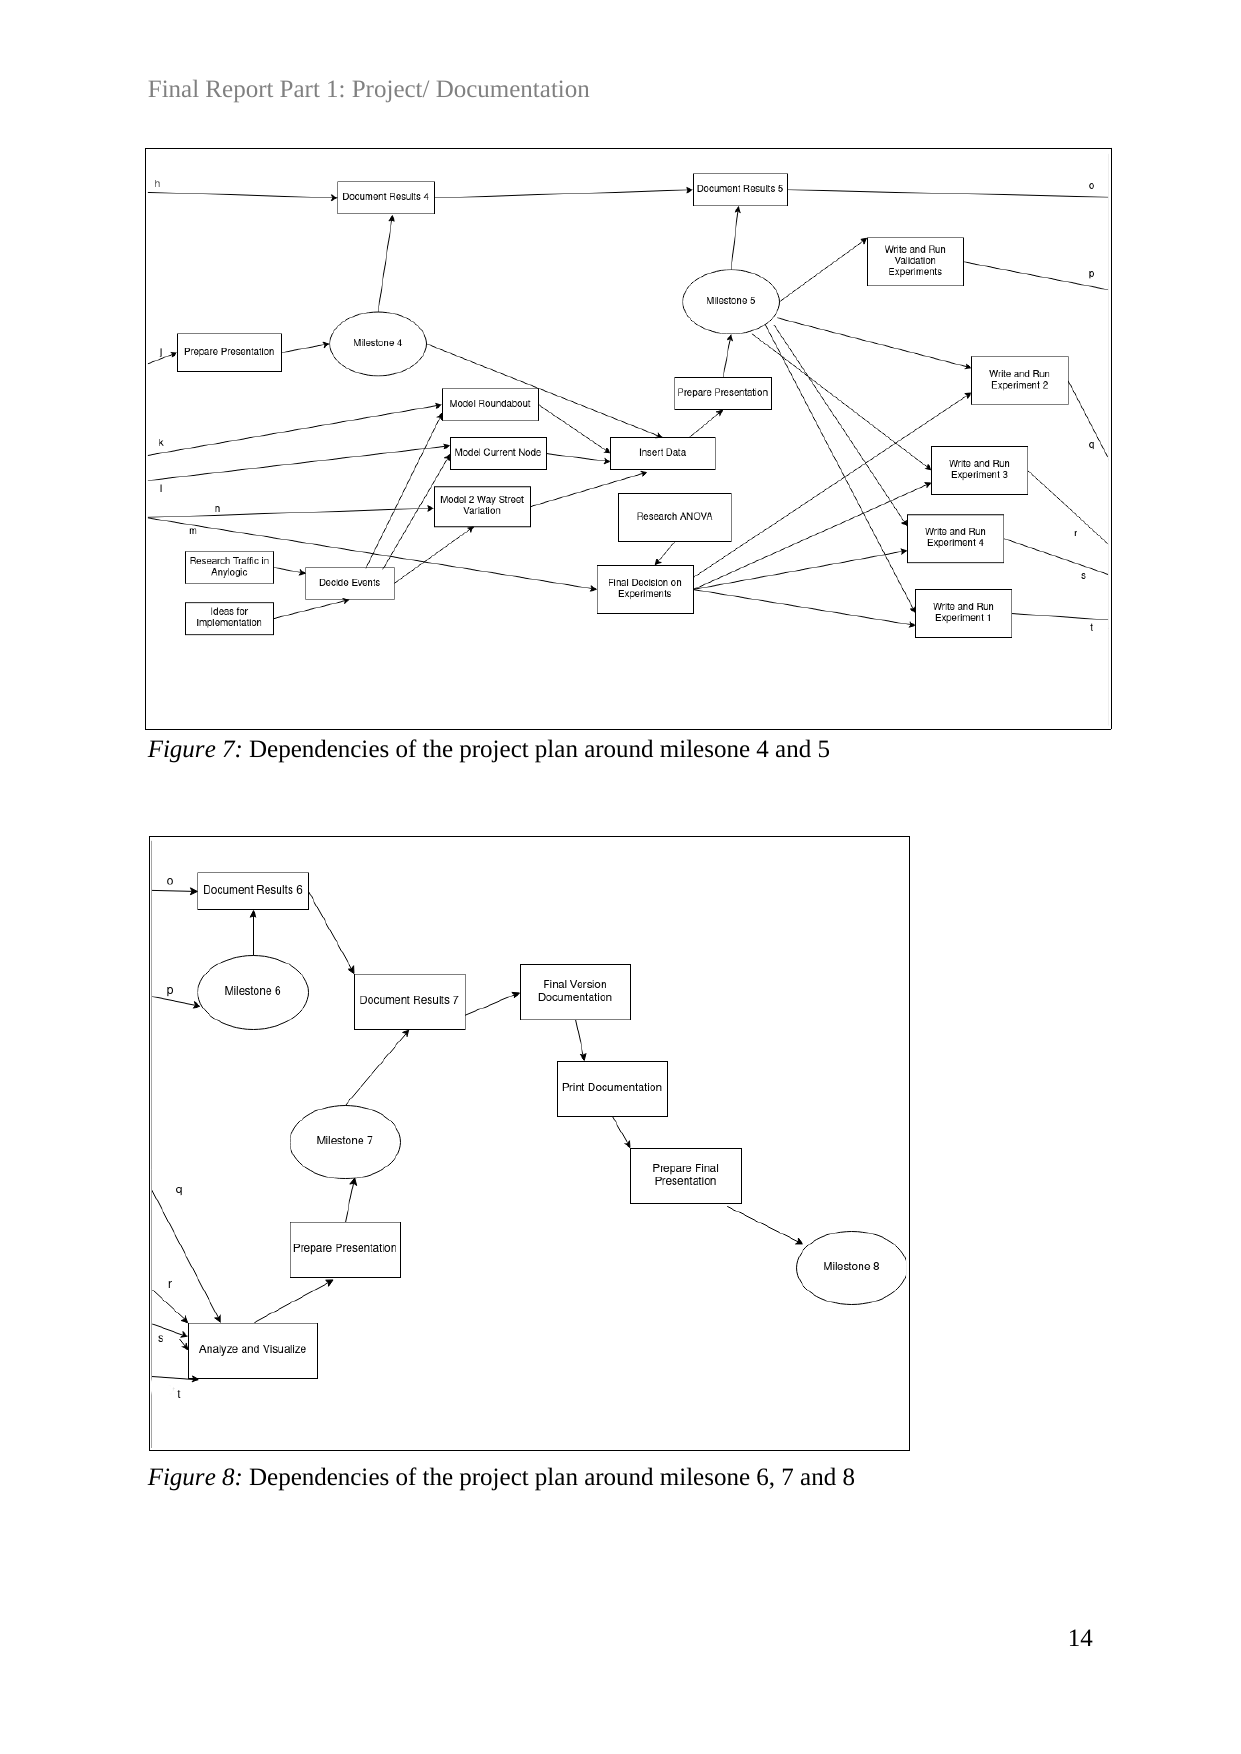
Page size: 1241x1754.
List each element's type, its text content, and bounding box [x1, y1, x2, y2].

picture [151, 839, 907, 1448]
picture [147, 150, 1109, 727]
text Figure 7: Dependencies of the project plan around milesone 4 and 5 [148, 730, 1093, 762]
text Figure 8: Dependencies of the project plan around milesone 6, 7 and 8 [148, 1462, 1093, 1491]
